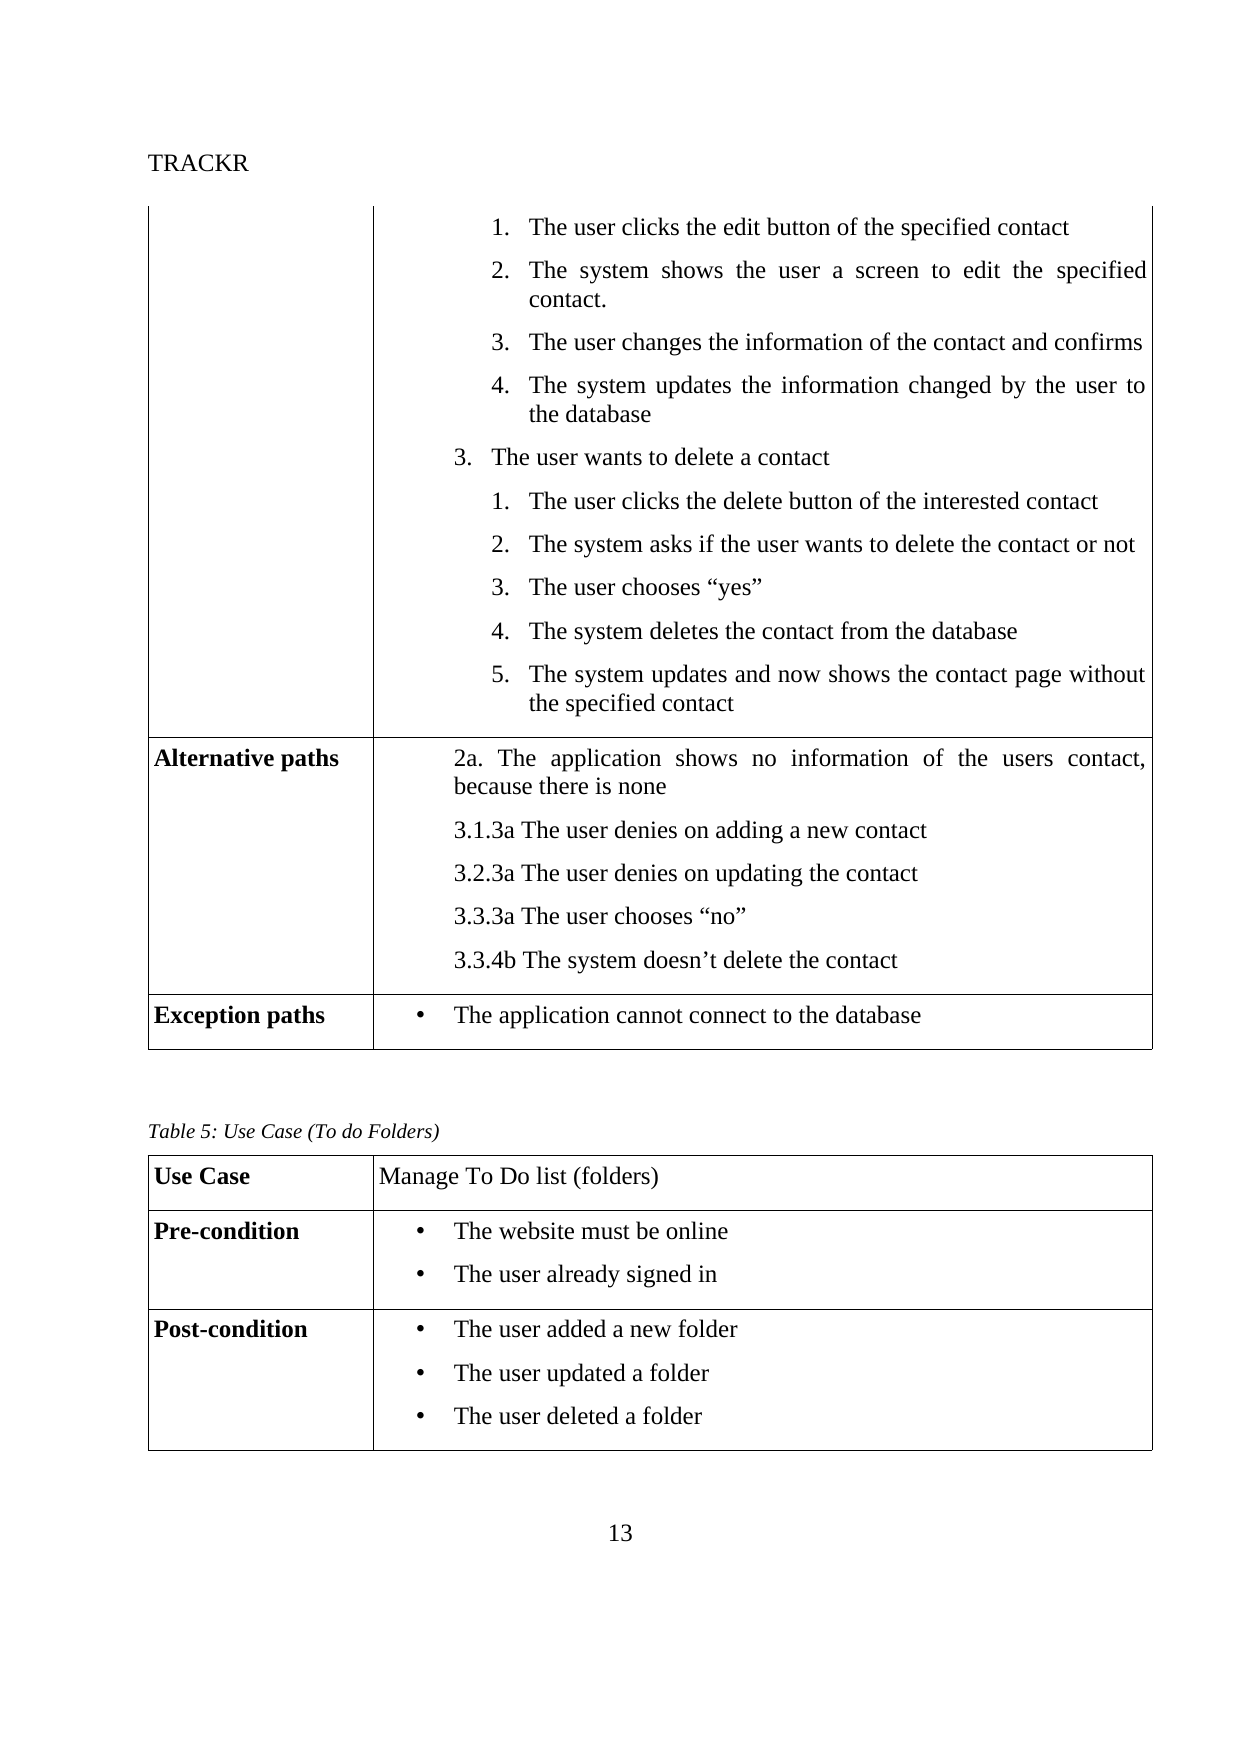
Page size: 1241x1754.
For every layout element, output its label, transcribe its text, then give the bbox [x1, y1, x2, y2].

table_header Manage To Do list (folders) [374, 1156, 1152, 1210]
table_cell The user added a new folder The user updated a folder The user deleted a folder The user enters to a folder The database was updated The user sees the information [374, 1310, 1152, 1450]
table_cell [149, 206, 373, 737]
table_cell Post-condition [149, 1310, 373, 1450]
table_cell 2a. The application shows no information of the users contact, because there is none 3.1.3a The user denies on adding a new contact 3.2.3a The user denies on updating the contact 3.3.3a The user chooses “no” 3.3.4b The system doesn’t delete the contact [374, 738, 1152, 994]
table_cell The application cannot connect to the database [374, 995, 1152, 1049]
table_cell The website must be online The user already signed in [374, 1211, 1152, 1309]
table_header Use Case [149, 1156, 373, 1210]
table_cell Alternative paths [149, 738, 373, 994]
table_cell Exception paths [149, 995, 373, 1049]
table_cell Pre-condition [149, 1211, 373, 1309]
text Table 5: Use Case (To do Folders) [148, 1119, 1093, 1143]
table_cell The user go to the Contact List page The system gets the information of the users contact The user manages the contact list: The user wants to add a new contact The user clicks the button to add a new contact The system shows the user a screen to add a new contact. The user enters the new contact informations (Name, Last name, Phone, Email, etc) and confirms The system adds the new contact with the information given by the user to the database The user wants to update a contact The user clicks the edit button of the specified contact The system shows the user a screen to edit the specified contact. The user changes the information of the contact and confirms The system updates the information changed by the user to the database The user wants to delete a contact The user clicks the delete button of the interested contact The system asks if the user wants to delete the contact or not The user chooses “yes” The system deletes the contact from the database The system updates and now shows the contact page without the specified contact [374, 206, 1152, 737]
